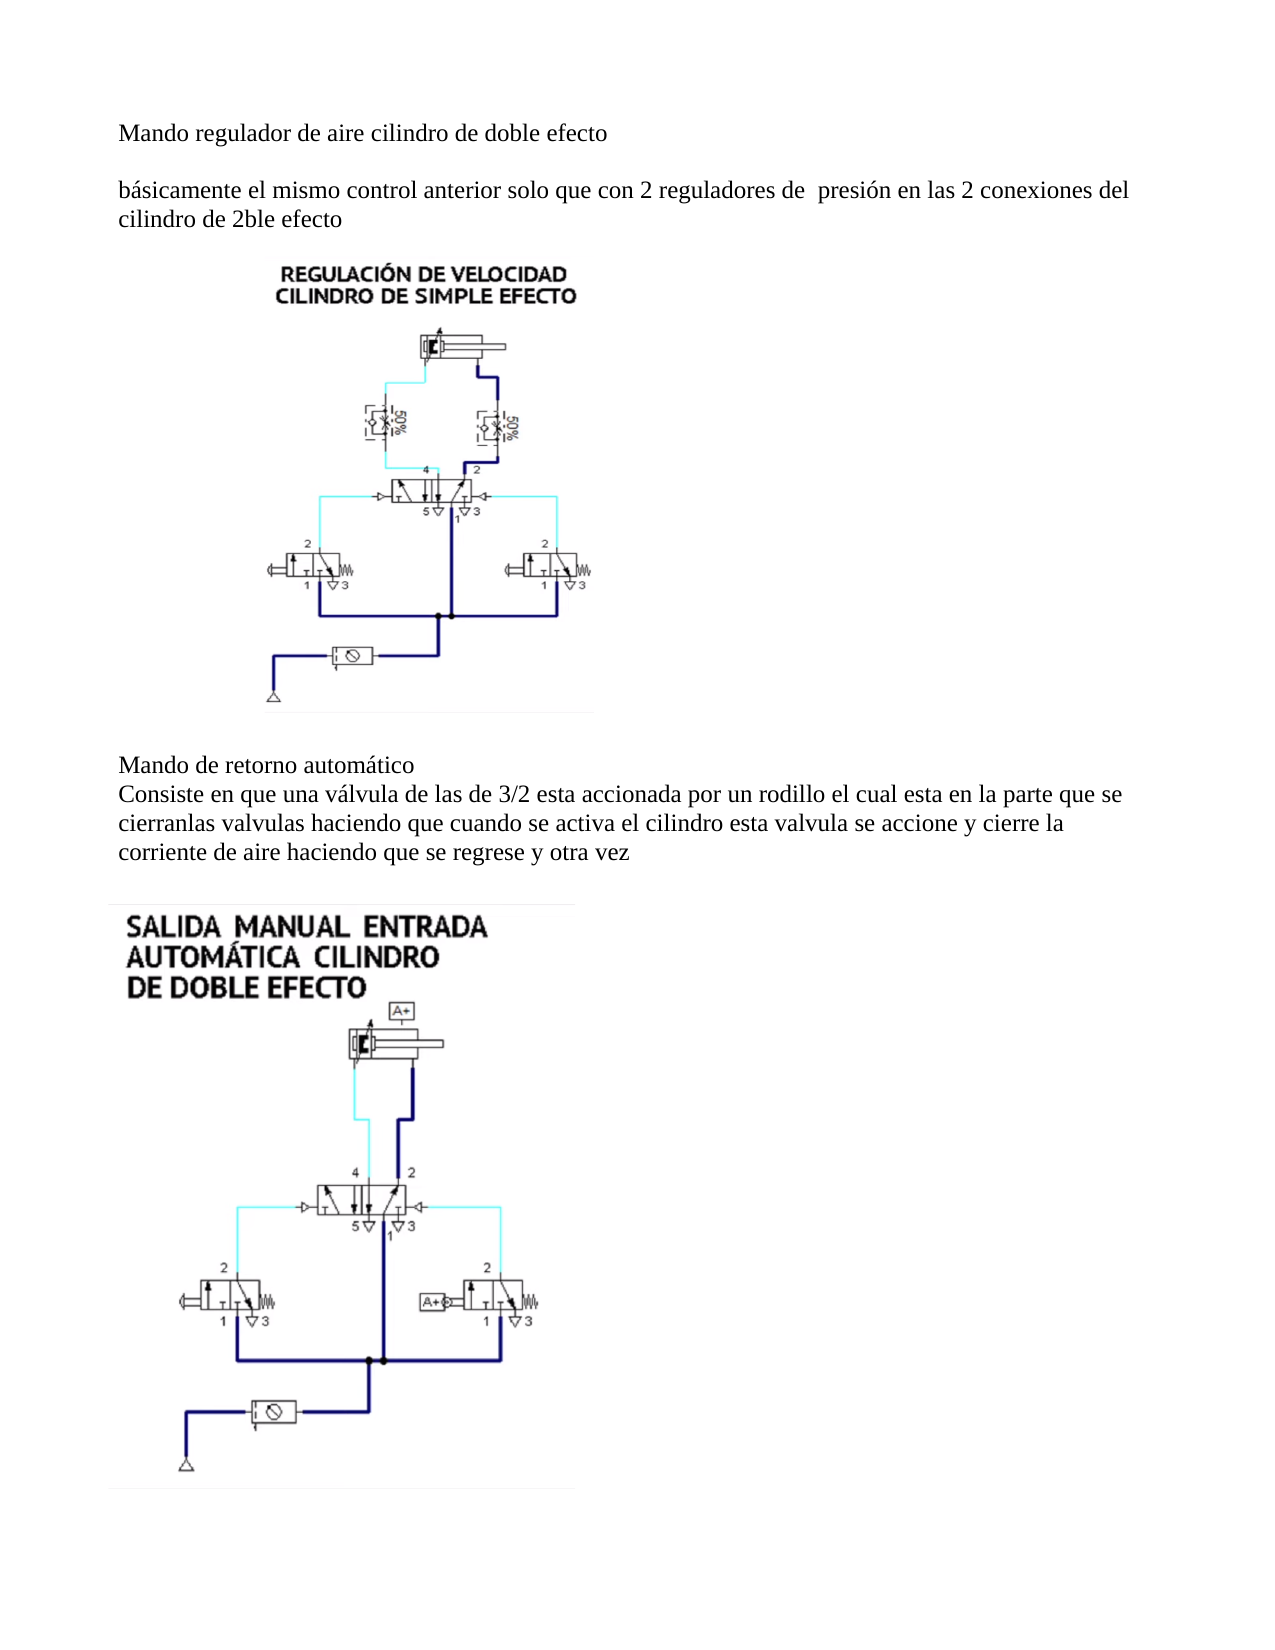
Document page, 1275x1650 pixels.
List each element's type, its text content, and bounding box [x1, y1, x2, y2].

text Mando regulador de aire cilindro de doble efecto [118, 118, 1157, 147]
text Consiste en que una válvula de las de 3/2 esta accionada por un rodillo el cual esta en la parte que se cierranlas valvulas haciendo que cuando se activa el cilindro esta valvula se accione y cierre la corriente de aire haciendo que se regrese y otra vez [118, 779, 1157, 866]
picture [264, 256, 594, 713]
text Mando de retorno automático [118, 751, 1157, 779]
text básicamente el mismo control anterior solo que con 2 reguladores de presión en las 2 conexiones del cilindro de 2ble efecto [118, 176, 1157, 233]
picture [108, 904, 575, 1489]
